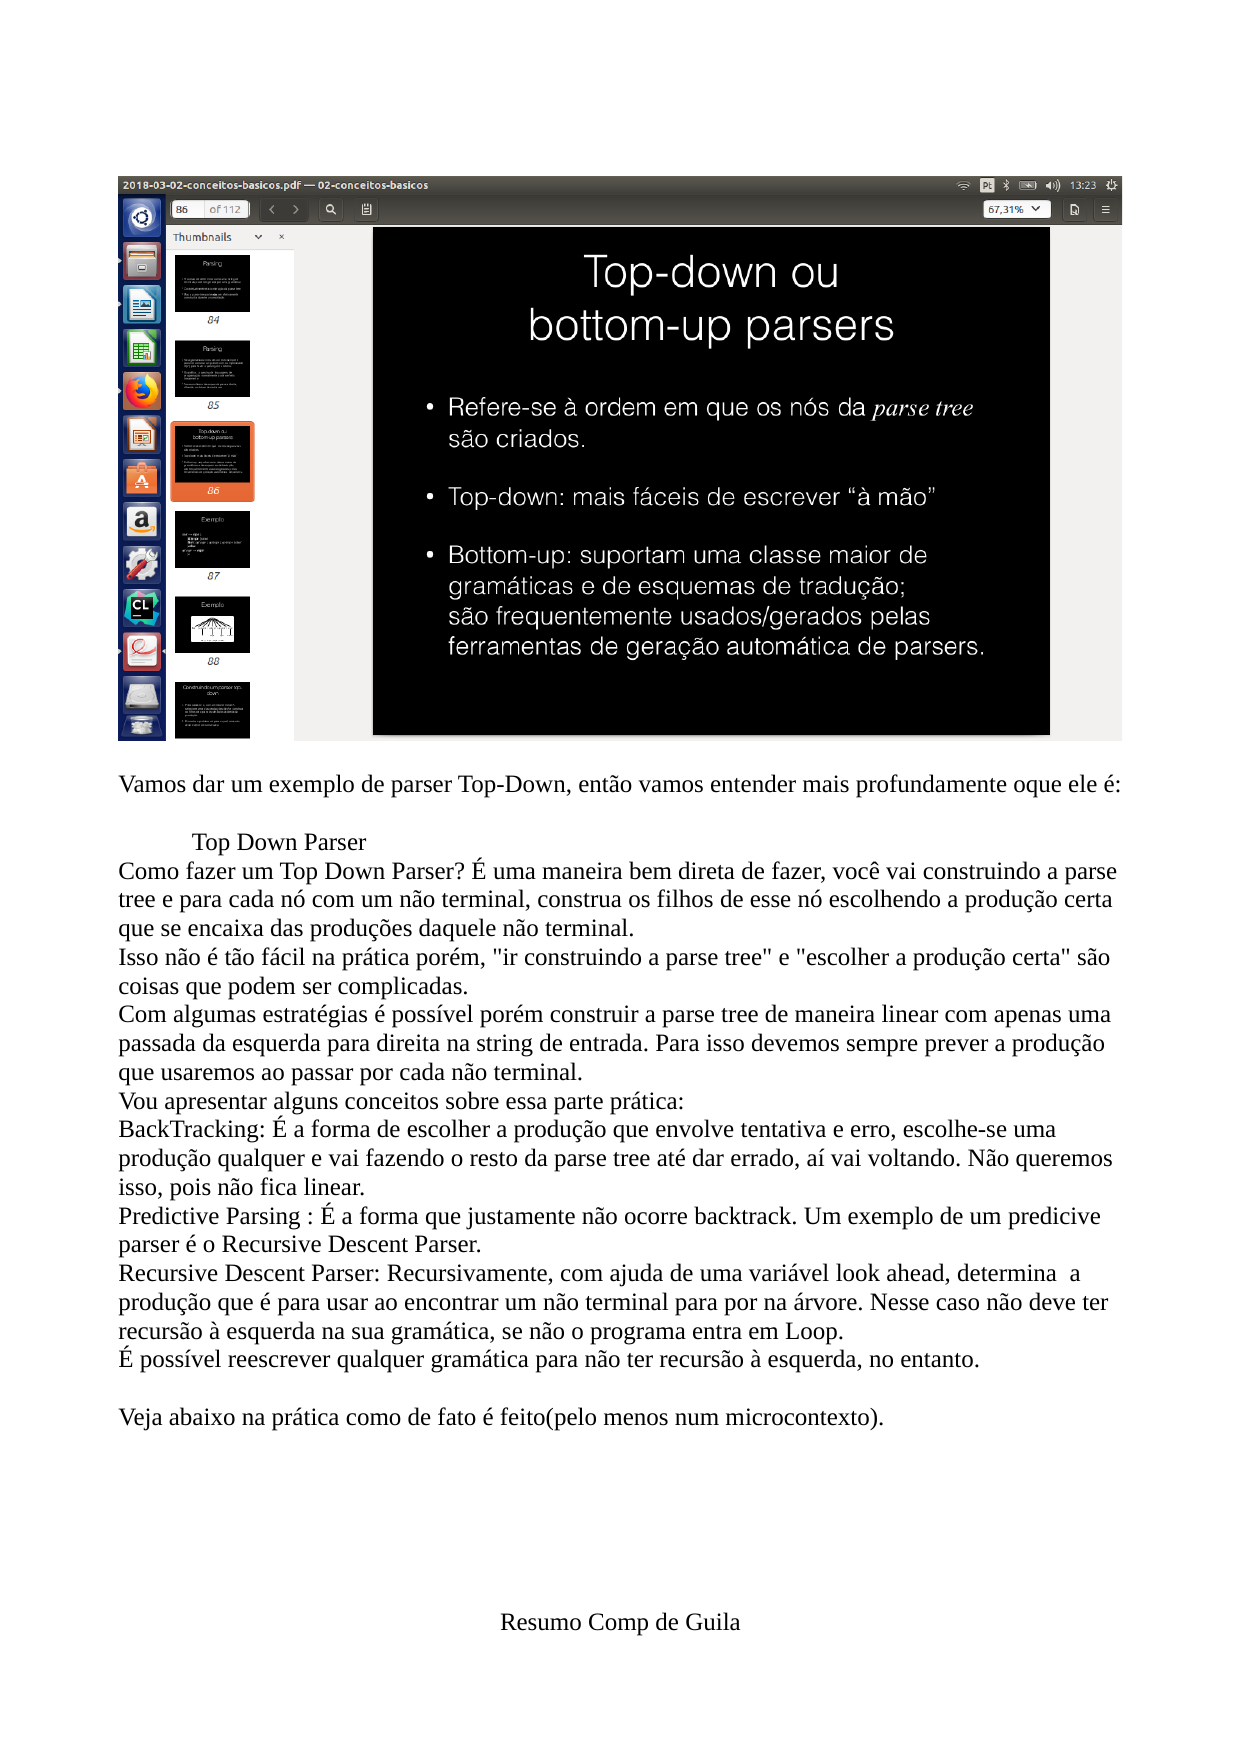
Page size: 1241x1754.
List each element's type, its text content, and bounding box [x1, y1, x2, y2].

text Recursive Descent Parser: Recursivamente, com ajuda de uma variável look ahead, determina a produção que é para usar ao encontrar um não terminal para por na árvore. Nesse caso não deve ter recursão à esquerda na sua gramática, se não o programa entra em Loop. [118, 1258, 1122, 1344]
text Top Down Parser [118, 827, 1122, 856]
text BackTracking: É a forma de escolher a produção que envolve tentativa e erro, escolhe-se uma produção qualquer e vai fazendo o resto da parse tree até dar errado, aí vai voltando. Não queremos isso, pois não fica linear. [118, 1114, 1122, 1201]
picture [118, 176, 1123, 741]
text Como fazer um Top Down Parser? É uma maneira bem direta de fazer, você vai construindo a parse tree e para cada nó com um não terminal, construa os filhos de esse nó escolhendo a produção certa que se encaixa das produções daquele não terminal. [118, 856, 1122, 942]
text Isso não é tão fácil na prática porém, "ir construindo a parse tree" e "escolher a produção certa" são coisas que podem ser complicadas. [118, 942, 1122, 999]
text Vou apresentar alguns conceitos sobre essa parte prática: [118, 1086, 1122, 1114]
text É possível reescrever qualquer gramática para não ter recursão à esquerda, no entanto. [118, 1344, 1122, 1373]
text Vamos dar um exemplo de parser Top-Down, então vamos entender mais profundamente oque ele é: [118, 769, 1122, 798]
text Predictive Parsing : É a forma que justamente não ocorre backtrack. Um exemplo de um predicive parser é o Recursive Descent Parser. [118, 1201, 1122, 1258]
text Com algumas estratégias é possível porém construir a parse tree de maneira linear com apenas uma passada da esquerda para direita na string de entrada. Para isso devemos sempre prever a produção que usaremos ao passar por cada não terminal. [118, 999, 1122, 1086]
text Veja abaixo na prática como de fato é feito(pelo menos num microcontexto). [118, 1402, 1122, 1431]
